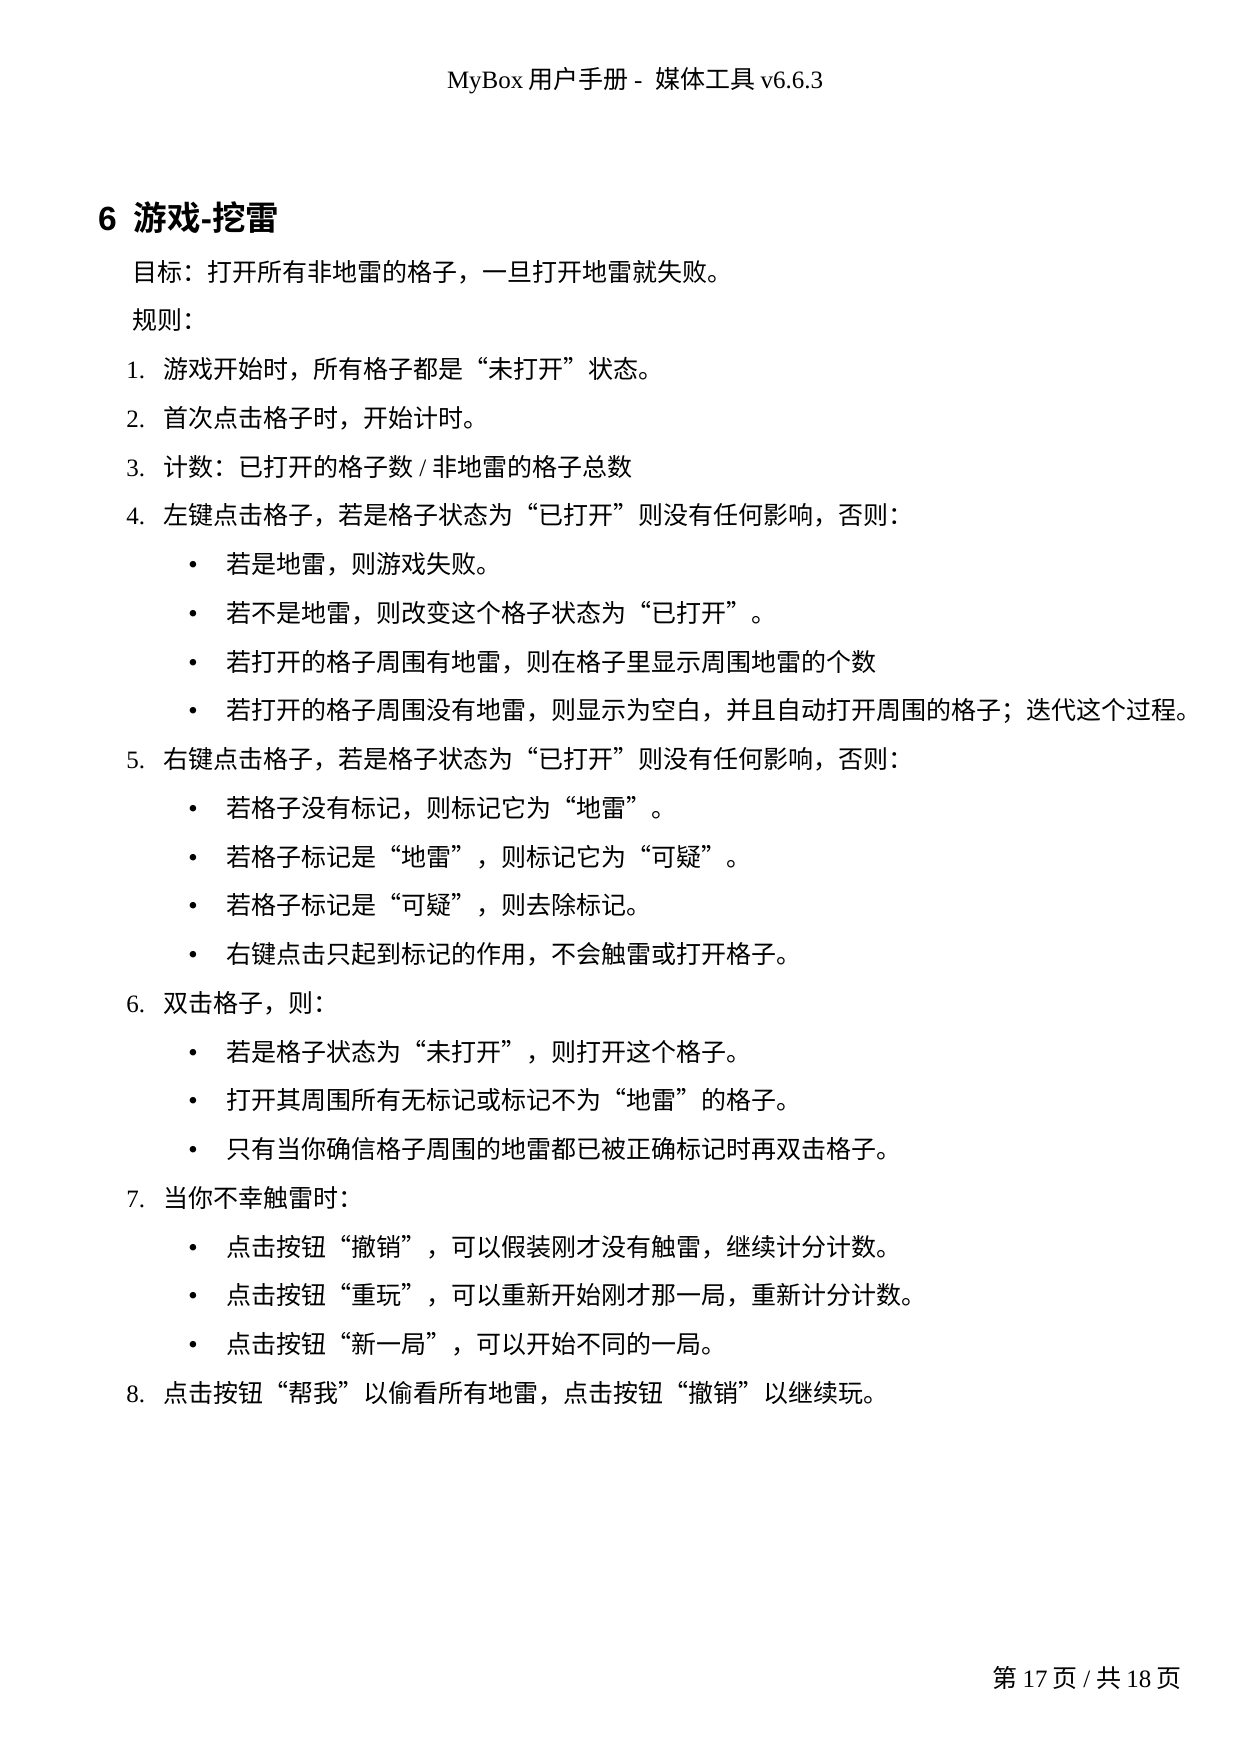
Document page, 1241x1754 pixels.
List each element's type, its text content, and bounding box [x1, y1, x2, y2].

list 点击按钮“新一局”，可以开始不同的一局。 [188, 1324, 1181, 1361]
list 右键点击只起到标记的作用，不会触雷或打开格子。 [188, 934, 1181, 971]
list 点击按钮“重玩”，可以重新开始刚才那一局，重新计分计数。 [188, 1276, 1181, 1312]
list 游戏开始时，所有格子都是“未打开”状态。 [126, 349, 1181, 386]
list 若格子标记是“可疑”，则去除标记。 [188, 886, 1181, 922]
list 当你不幸触雷时： [126, 1178, 1181, 1214]
list 点击按钮“撤销”，可以假装刚才没有触雷，继续计分计数。 [188, 1227, 1181, 1263]
list 若格子没有标记，则标记它为“地雷”。 [188, 788, 1181, 824]
list 若不是地雷，则改变这个格子状态为“已打开”。 [188, 593, 1181, 629]
list 只有当你确信格子周围的地雷都已被正确标记时再双击格子。 [188, 1129, 1181, 1166]
text 目标：打开所有非地雷的格子，一旦打开地雷就失败。 [88, 252, 1181, 288]
list 若格子标记是“地雷”，则标记它为“可疑”。 [188, 837, 1181, 873]
list 左键点击格子，若是格子状态为“已打开”则没有任何影响，否则： [126, 496, 1181, 532]
list 若是格子状态为“未打开”，则打开这个格子。 [188, 1032, 1181, 1068]
list 右键点击格子，若是格子状态为“已打开”则没有任何影响，否则： [126, 739, 1181, 776]
list 若是地雷，则游戏失败。 [188, 544, 1181, 581]
text 规则： [88, 301, 1181, 337]
list 打开其周围所有无标记或标记不为“地雷”的格子。 [188, 1081, 1181, 1117]
list 双击格子，则： [126, 983, 1181, 1019]
list 计数：已打开的格子数 / 非地雷的格子总数 [126, 447, 1181, 483]
list 若打开的格子周围有地雷，则在格子里显示周围地雷的个数 [188, 642, 1181, 678]
list 若打开的格子周围没有地雷，则显示为空白，并且自动打开周围的格子；迭代这个过程。 [188, 691, 1181, 727]
list 点击按钮“帮我”以偷看所有地雷，点击按钮“撤销”以继续玩。 [126, 1373, 1181, 1409]
subtitle 游戏-挖雷 [88, 191, 1181, 239]
list 首次点击格子时，开始计时。 [126, 398, 1181, 434]
